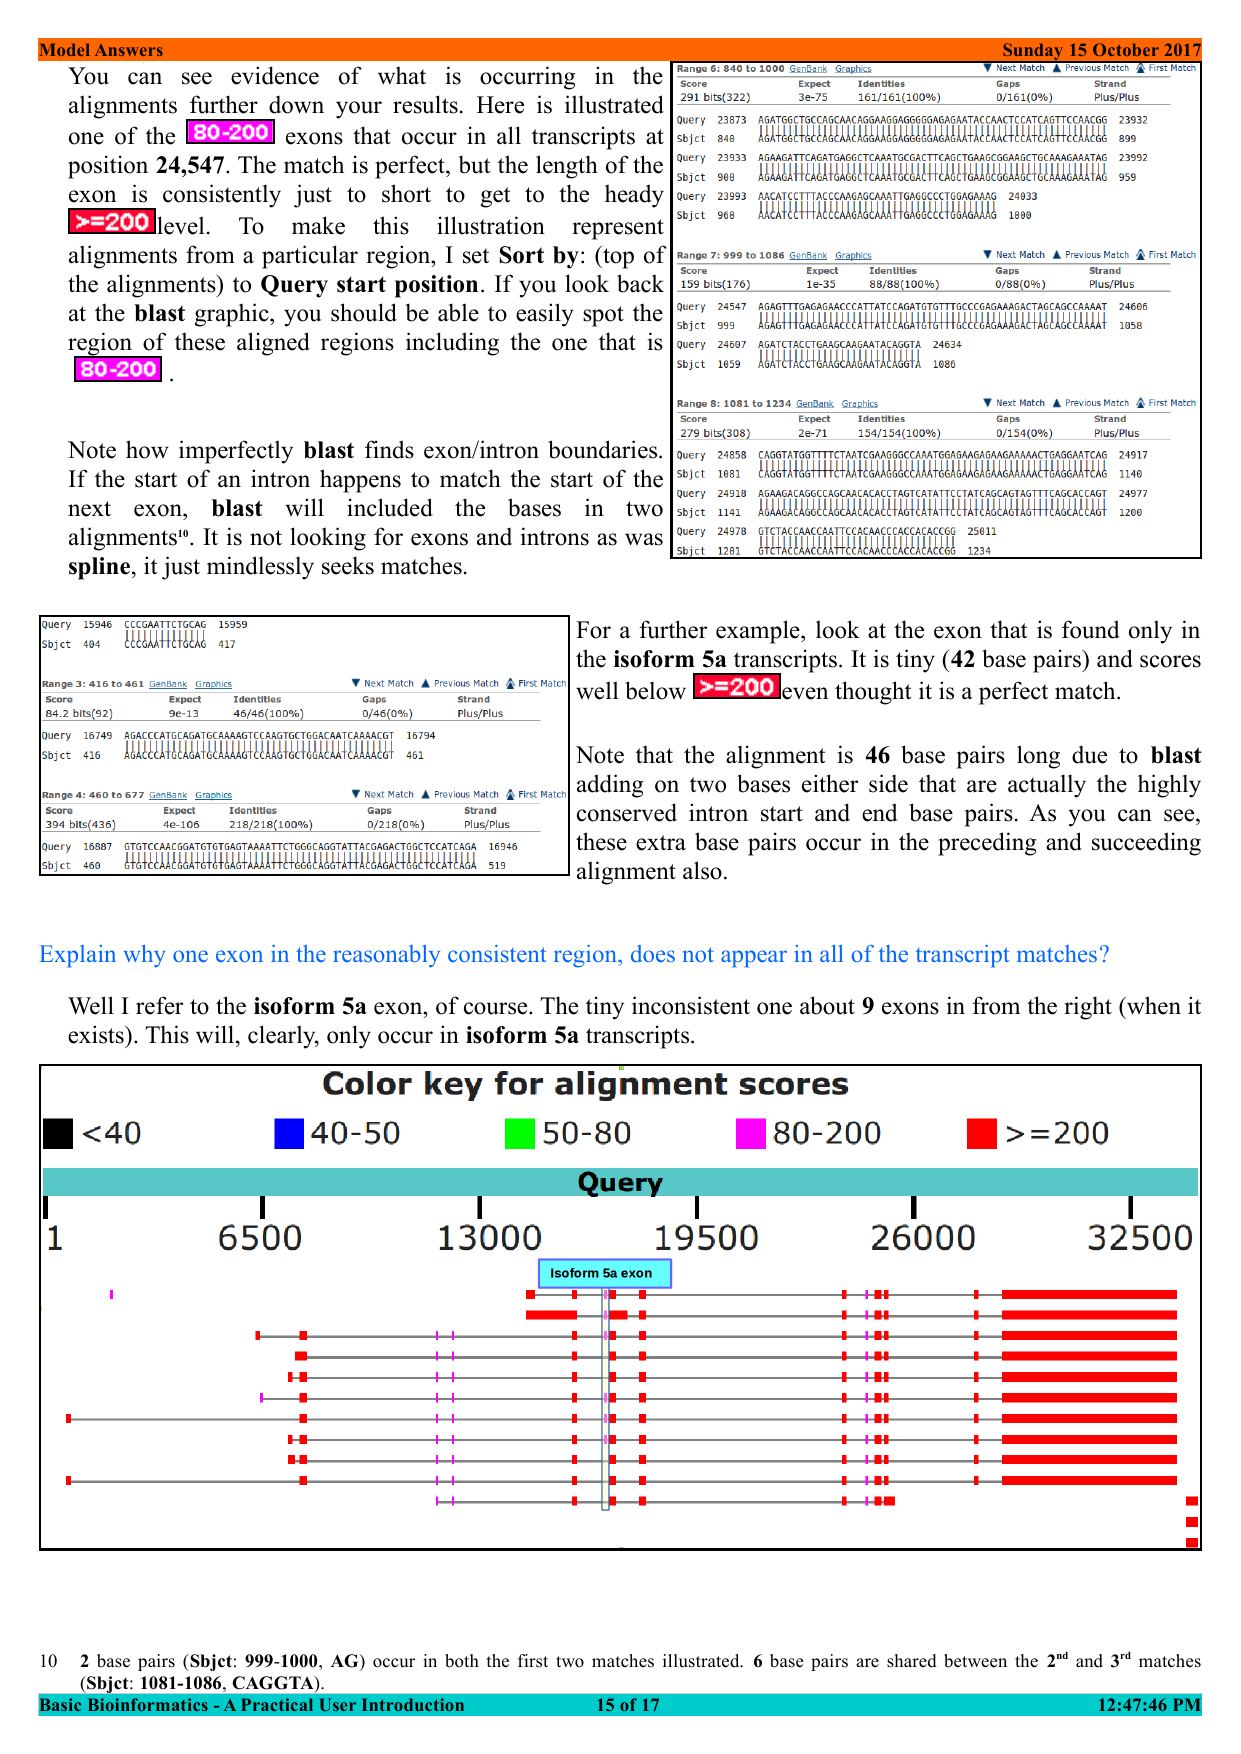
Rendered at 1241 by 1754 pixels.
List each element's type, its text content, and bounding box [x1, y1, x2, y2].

text Note that the alignment is 46 base pairs long due to blast adding on two bases either side that are actually the highly conserved intron start and end base pairs. As you can see, these extra base pairs occur in the preceding and succeeding alignment also. [38, 740, 1202, 885]
picture [70, 210, 154, 232]
picture [673, 63, 1200, 557]
text Explain why one exon in the reasonably consistent region, does not appear in all of the transcript matches? [38, 938, 1202, 967]
text Note how imperfectly blast finds exon/intron boundaries. If the start of an intron happens to match the start of the next exon, blast will included the bases in two alignments. It is not looking for exons and introns as was spline, it just mindlessly seeks matches. [68, 435, 1202, 580]
picture [76, 358, 160, 380]
text You can see evidence of what is occurring in the alignments further down your results. Here is illustrated one of the exons that occur in all transcripts at position 24,547. The match is perfect, but the length of the exon is consistently just to short to get to the heady level. To make this illustration represent alignments from a particular region, I set Sort by: (top of the alignments) to Query start position. If you look back at the blast graphic, you should be able to easily spot the region of these aligned regions including the one that is. [68, 61, 670, 387]
text Well I refer to the isoform 5a exon, of course. The tiny inconsistent one about 9 exons in from the right (when it exists). This will, clearly, only occur in isoform 5a transcripts. [68, 991, 1202, 1049]
picture [695, 675, 779, 697]
picture [188, 121, 273, 142]
text For a further example, look at the exon that is found only in the isoform 5a transcripts. It is tiny (42 base pairs) and scores well below even thought it is a perfect match. [570, 615, 1202, 704]
text 2 base pairs (Sbjct: 999-1000, AG) occur in both the first two matches illustrated. 6 base pairs are shared between the 2nd and 3rd matches (Sbjct: 1081-1086, CAGGTA). [38, 1649, 1202, 1693]
picture [41, 617, 568, 874]
picture [41, 1066, 1200, 1548]
